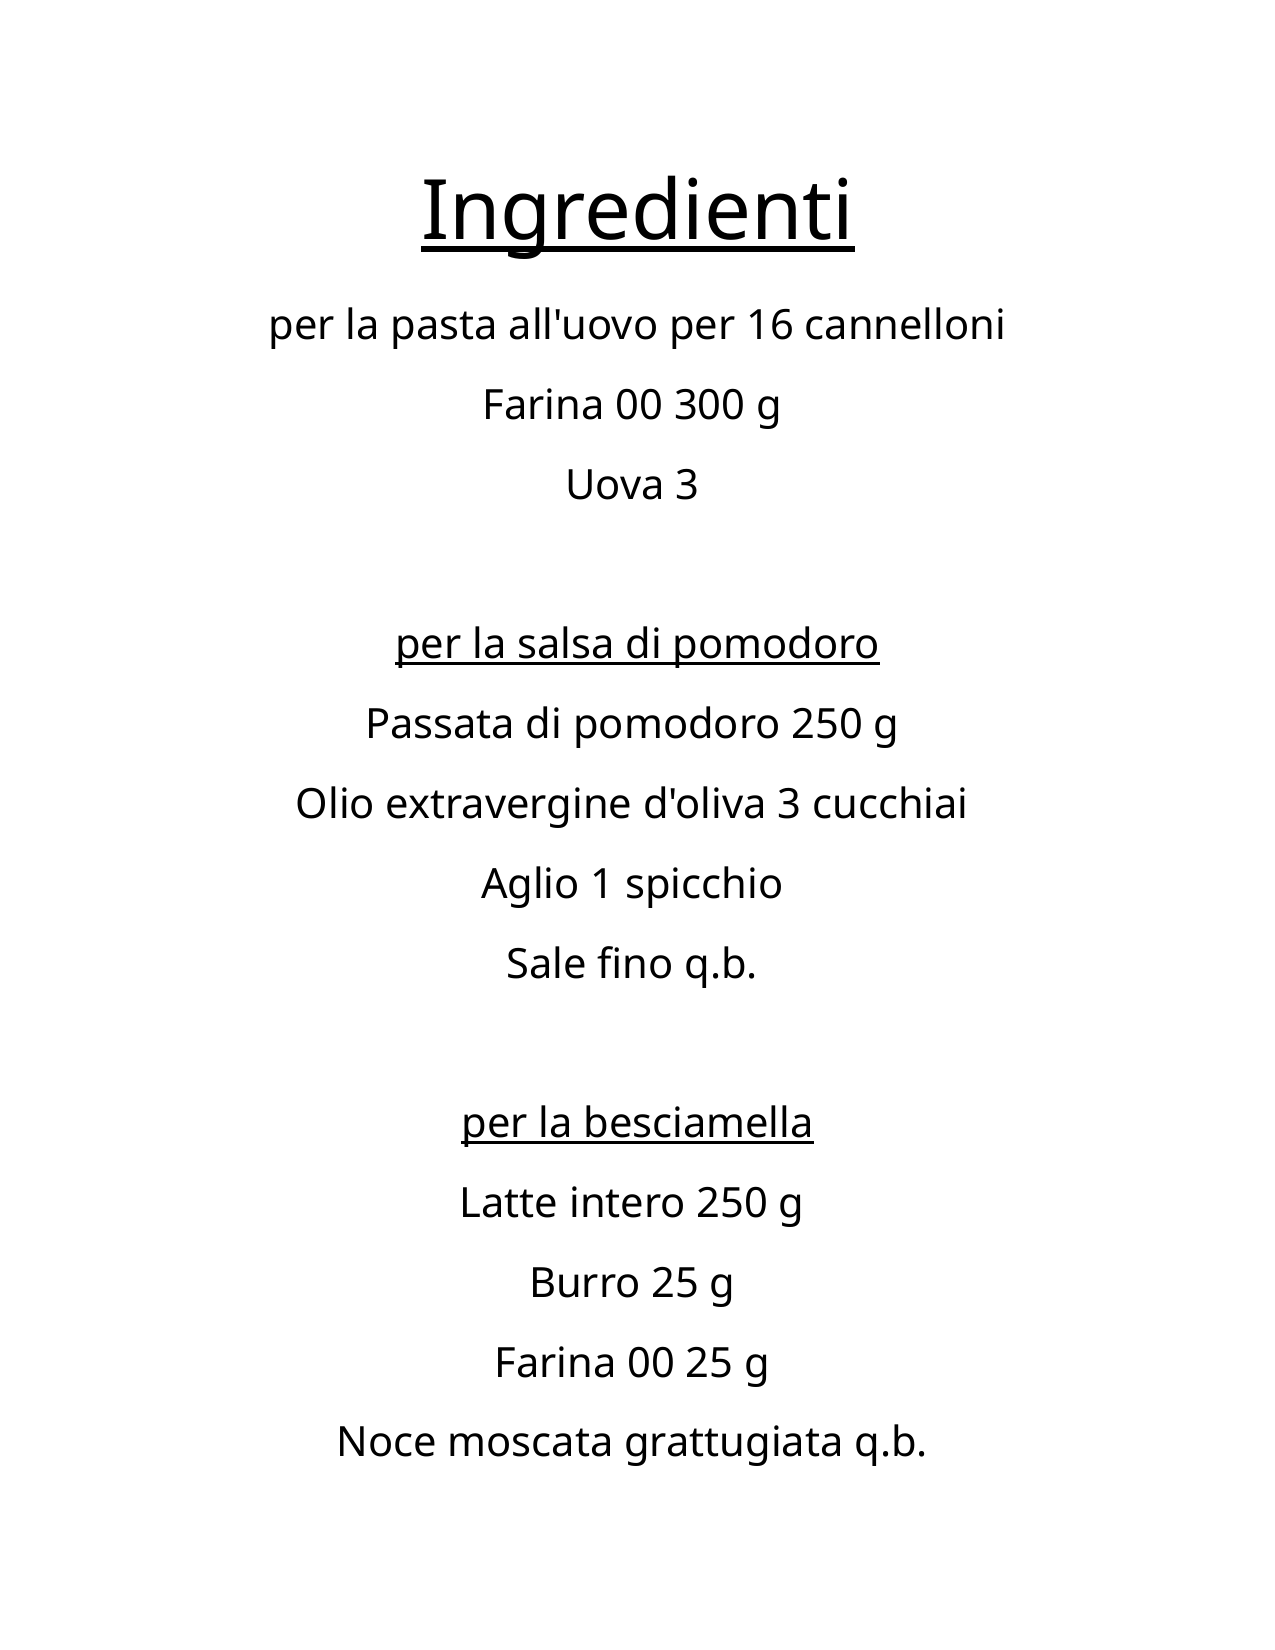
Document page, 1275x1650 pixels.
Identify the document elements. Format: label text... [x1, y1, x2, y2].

text Sale fino q.b. [150, 933, 1125, 990]
text per la besciamella [150, 1093, 1125, 1150]
text Ingredienti [150, 150, 1125, 263]
text Noce moscata grattugiata q.b. [150, 1412, 1125, 1469]
text per la salsa di pomodoro [150, 614, 1125, 671]
text Burro 25 g [150, 1253, 1125, 1309]
text Uova 3 [150, 455, 1125, 511]
text Olio extravergine d'oliva 3 cucchiai [150, 774, 1125, 831]
text Farina 00 300 g [150, 375, 1125, 432]
text per la pasta all'uovo per 16 cannelloni [150, 295, 1125, 352]
text Aglio 1 spicchio [150, 854, 1125, 910]
text Passata di pomodoro 250 g [150, 694, 1125, 751]
text Latte intero 250 g [150, 1173, 1125, 1229]
text Farina 00 25 g [150, 1332, 1125, 1389]
